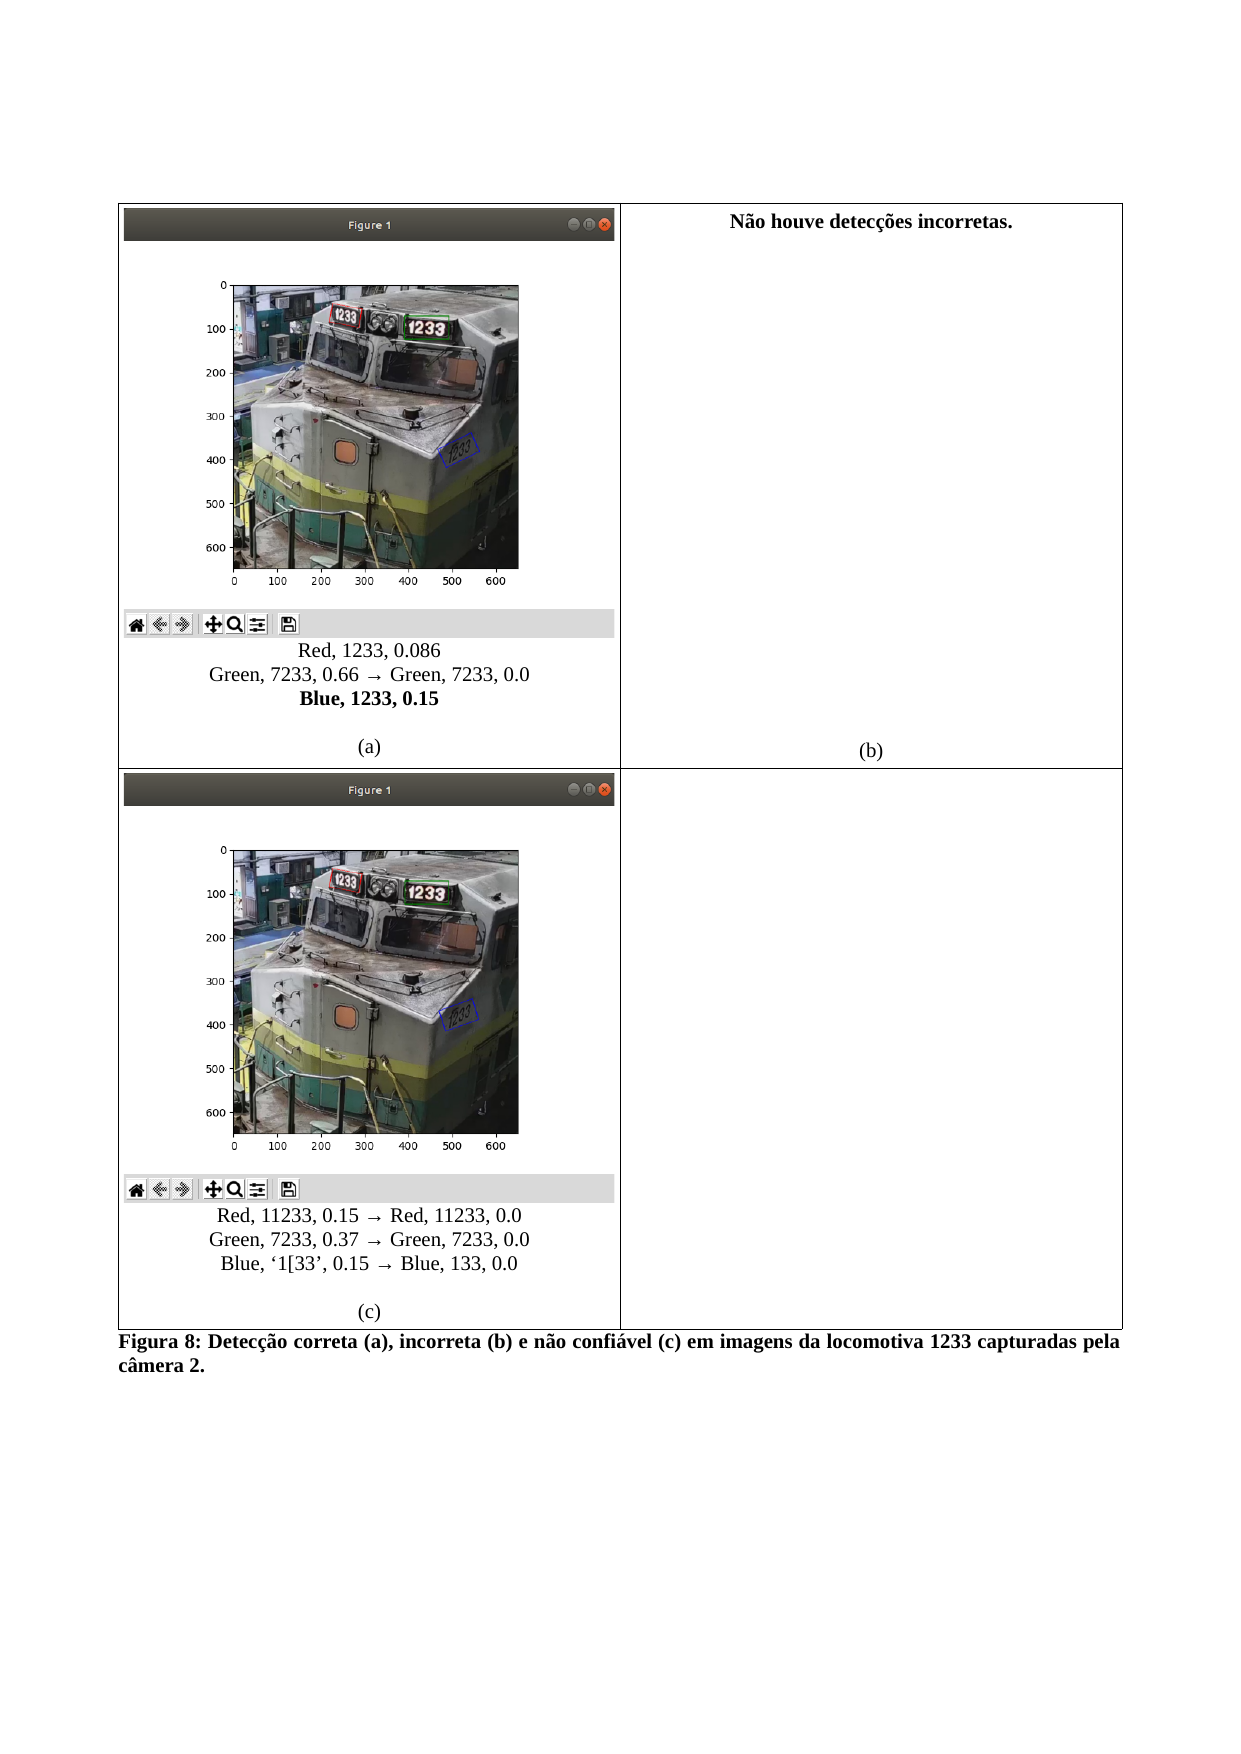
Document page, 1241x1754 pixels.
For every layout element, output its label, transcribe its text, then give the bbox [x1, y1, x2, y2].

table_header Não houve detecções incorretas. (b) [621, 204, 1122, 768]
picture [123, 773, 615, 1203]
text Figura 8: Detecção correta (a), incorreta (b) e não confiável (c) em imagens da locomotiva 1233 capturadas pela câmera 2. [118, 1330, 1122, 1377]
table_header Red, 1233, 0.086 Green, 7233, 0.66 → Green, 7233, 0.0 Blue, 1233, 0.15 (a) [119, 204, 620, 768]
picture [123, 208, 615, 638]
table_cell [621, 769, 1122, 1329]
table_cell Red, 11233, 0.15 → Red, 11233, 0.0 Green, 7233, 0.37 → Green, 7233, 0.0 Blue, ‘1[33’, 0.15 → Blue, 133, 0.0 (c) [119, 769, 620, 1329]
